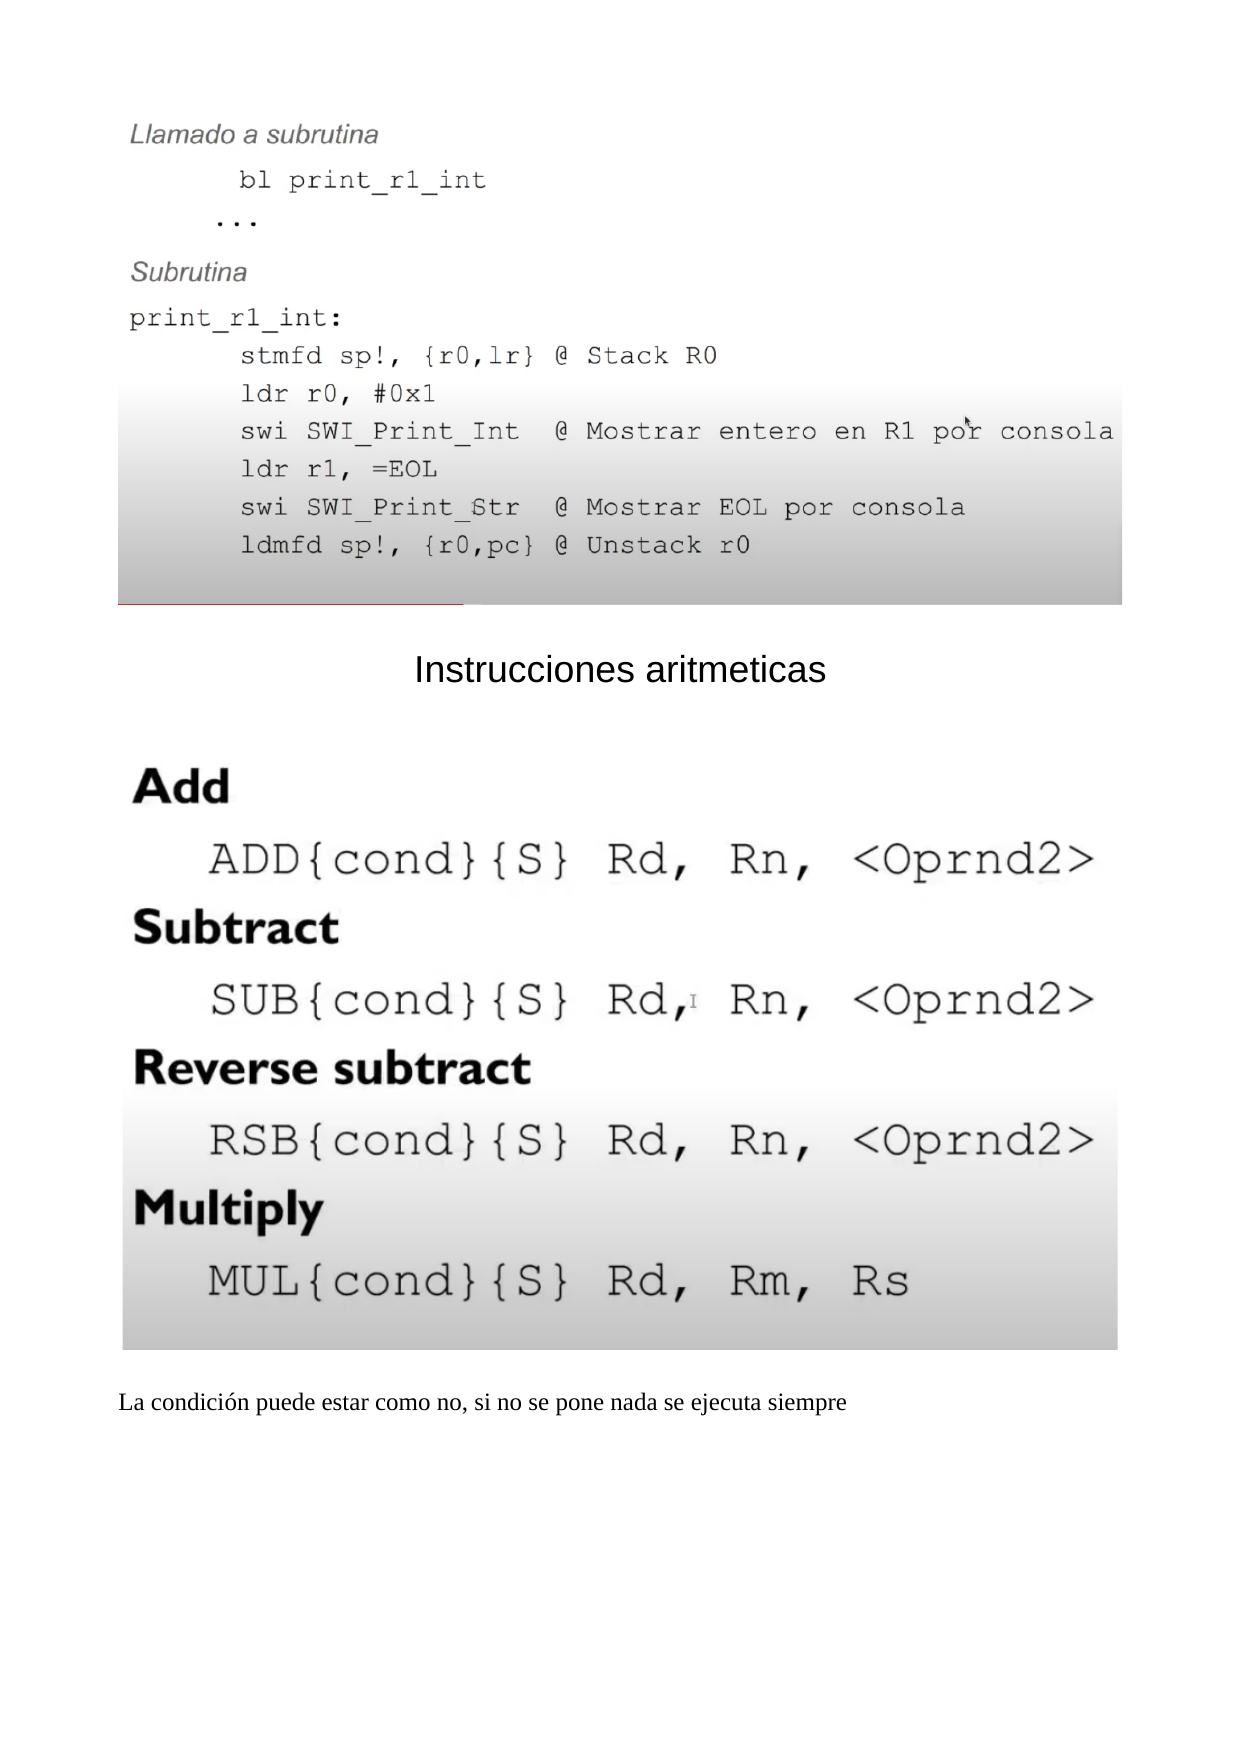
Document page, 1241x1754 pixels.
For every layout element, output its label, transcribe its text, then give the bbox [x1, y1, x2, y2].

picture [118, 118, 1123, 605]
text La condición puede estar como no, si no se pone nada se ejecuta siempre [118, 751, 1122, 1416]
picture [122, 750, 1118, 1350]
subtitle Instrucciones aritmeticas [118, 605, 1122, 691]
